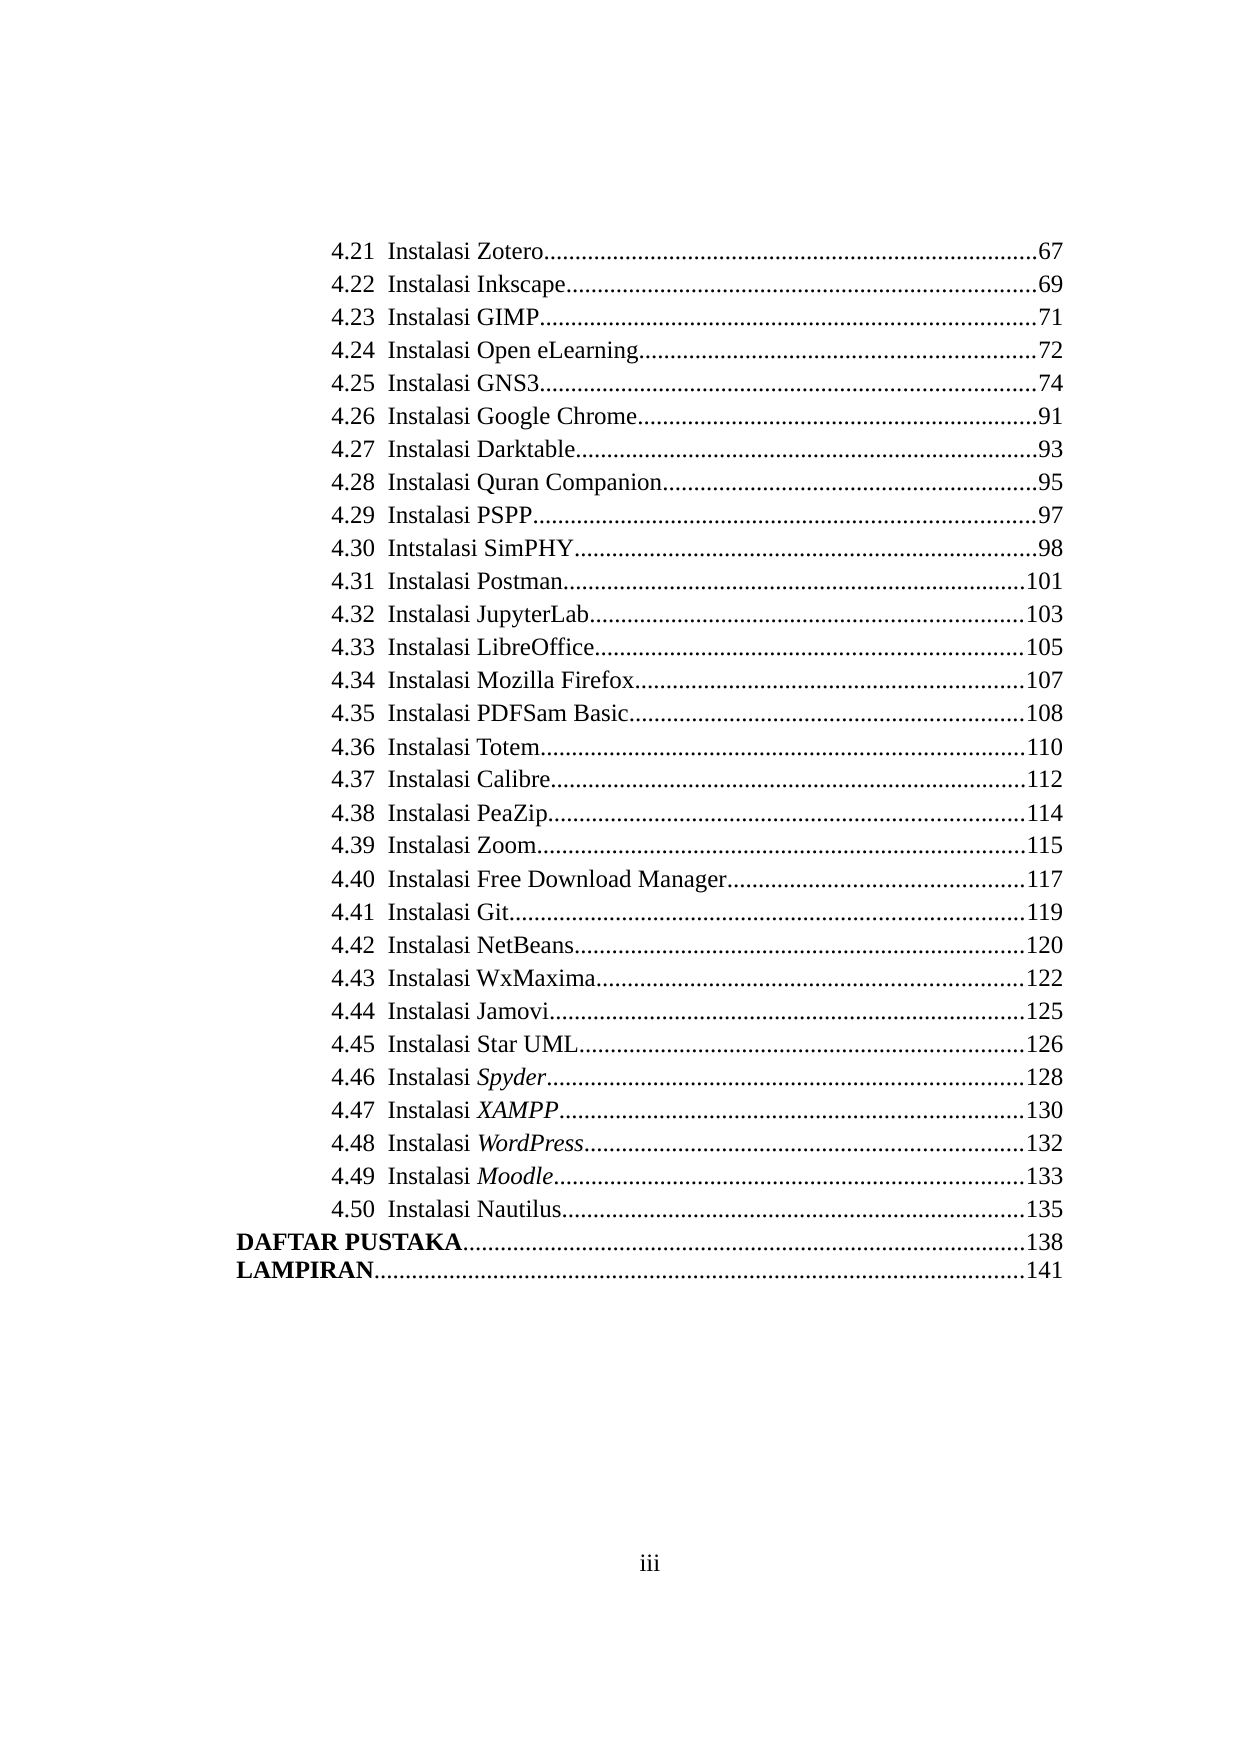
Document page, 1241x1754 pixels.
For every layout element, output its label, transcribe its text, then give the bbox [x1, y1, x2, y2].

text 4.26 Instalasi Google Chrome 91 [325, 401, 1063, 430]
text 4.47 Instalasi XAMPP 130 [325, 1095, 1063, 1123]
text 4.45 Instalasi Star UML 126 [325, 1029, 1063, 1057]
text 4.31 Instalasi Postman 101 [325, 566, 1063, 595]
text 4.42 Instalasi NetBeans 120 [325, 930, 1063, 958]
text 4.24 Instalasi Open eLearning 72 [325, 335, 1063, 364]
text 4.48 Instalasi WordPress 132 [325, 1128, 1063, 1157]
text 4.28 Instalasi Quran Companion 95 [325, 467, 1063, 496]
text 4.43 Instalasi WxMaxima 122 [325, 963, 1063, 991]
text 4.27 Instalasi Darktable 93 [325, 434, 1063, 463]
text 4.46 Instalasi Spyder 128 [325, 1062, 1063, 1091]
text 4.21 Instalasi Zotero 67 [325, 236, 1063, 265]
text 4.29 Instalasi PSPP 97 [325, 500, 1063, 529]
text 4.44 Instalasi Jamovi 125 [325, 996, 1063, 1024]
text 4.23 Instalasi GIMP 71 [325, 302, 1063, 331]
text DAFTAR PUSTAKA 138 [236, 1227, 1063, 1256]
text 4.37 Instalasi Calibre 112 [325, 764, 1063, 793]
text 4.40 Instalasi Free Download Manager 117 [325, 864, 1063, 892]
text 4.36 Instalasi Totem 110 [325, 732, 1063, 760]
text 4.22 Instalasi Inkscape 69 [325, 269, 1063, 298]
text 4.39 Instalasi Zoom 115 [325, 831, 1063, 859]
text 4.38 Instalasi PeaZip 114 [325, 798, 1063, 826]
text 4.50 Instalasi Nautilus 135 [325, 1194, 1063, 1223]
text 4.30 Intstalasi SimPHY 98 [325, 533, 1063, 562]
text 4.34 Instalasi Mozilla Firefox 107 [325, 666, 1063, 694]
text LAMPIRAN 141 [236, 1256, 1063, 1284]
text 4.35 Instalasi PDFSam Basic 108 [325, 698, 1063, 727]
text 4.25 Instalasi GNS3 74 [325, 368, 1063, 397]
text 4.49 Instalasi Moodle 133 [325, 1161, 1063, 1189]
text 4.32 Instalasi JupyterLab 103 [325, 599, 1063, 628]
text 4.33 Instalasi LibreOffice 105 [325, 632, 1063, 661]
text 4.41 Instalasi Git 119 [325, 897, 1063, 925]
